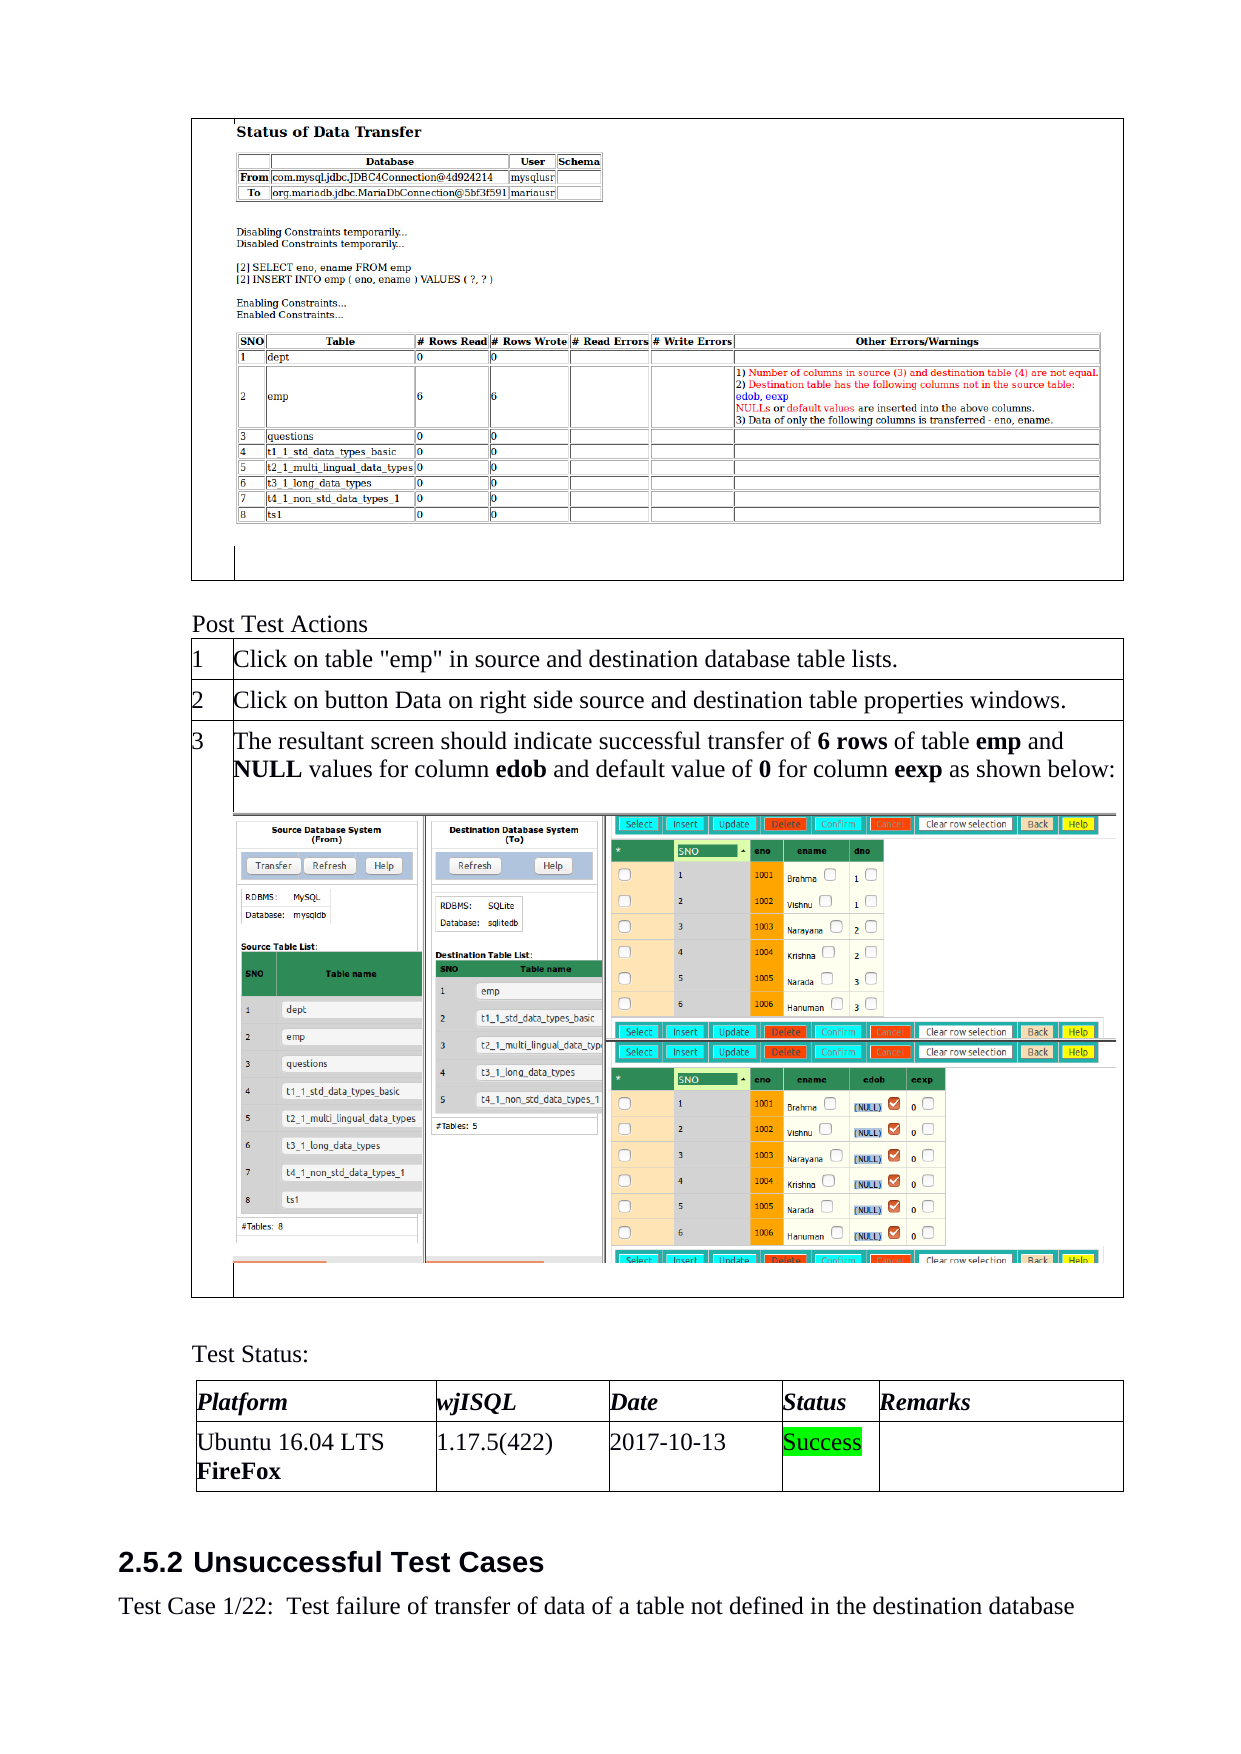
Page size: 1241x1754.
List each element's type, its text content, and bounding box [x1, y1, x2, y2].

table_cell Ubuntu 16.04 LTS FireFox [197, 1422, 436, 1491]
table_header Click on table "emp" in source and destination database table lists. [234, 639, 1123, 679]
table_cell [880, 1422, 1123, 1491]
table_header Platform [197, 1381, 436, 1421]
picture [233, 124, 1118, 546]
table_header Date [610, 1381, 782, 1421]
table_cell Click on button Data on right side source and destination table properties windows. [234, 680, 1123, 719]
table_header [235, 119, 1123, 580]
table_cell 2 [192, 680, 233, 719]
text Test Case 1/22: Test failure of transfer of data of a table not defined in the destination database [118, 1591, 1122, 1619]
text Test Status: [118, 1339, 1122, 1368]
picture [232, 812, 1117, 1263]
subtitle Unsuccessful Test Cases [118, 1545, 1122, 1578]
table_cell 3 [192, 721, 233, 1297]
table_cell 2017-10-13 [610, 1422, 782, 1491]
table_cell 1.17.5(422) [437, 1422, 609, 1491]
table_header [192, 119, 234, 580]
table_header Remarks [880, 1381, 1123, 1421]
table_header Status [783, 1381, 879, 1421]
table_header 1 [192, 639, 233, 679]
table_header wjISQL [437, 1381, 609, 1421]
text Post Test Actions [118, 609, 1122, 638]
table_cell Success [783, 1422, 879, 1491]
table_cell The resultant screen should indicate successful transfer of 6 rows of table emp and NULL values for column edob and default value of 0 for column eexp as shown below: [234, 721, 1123, 1297]
